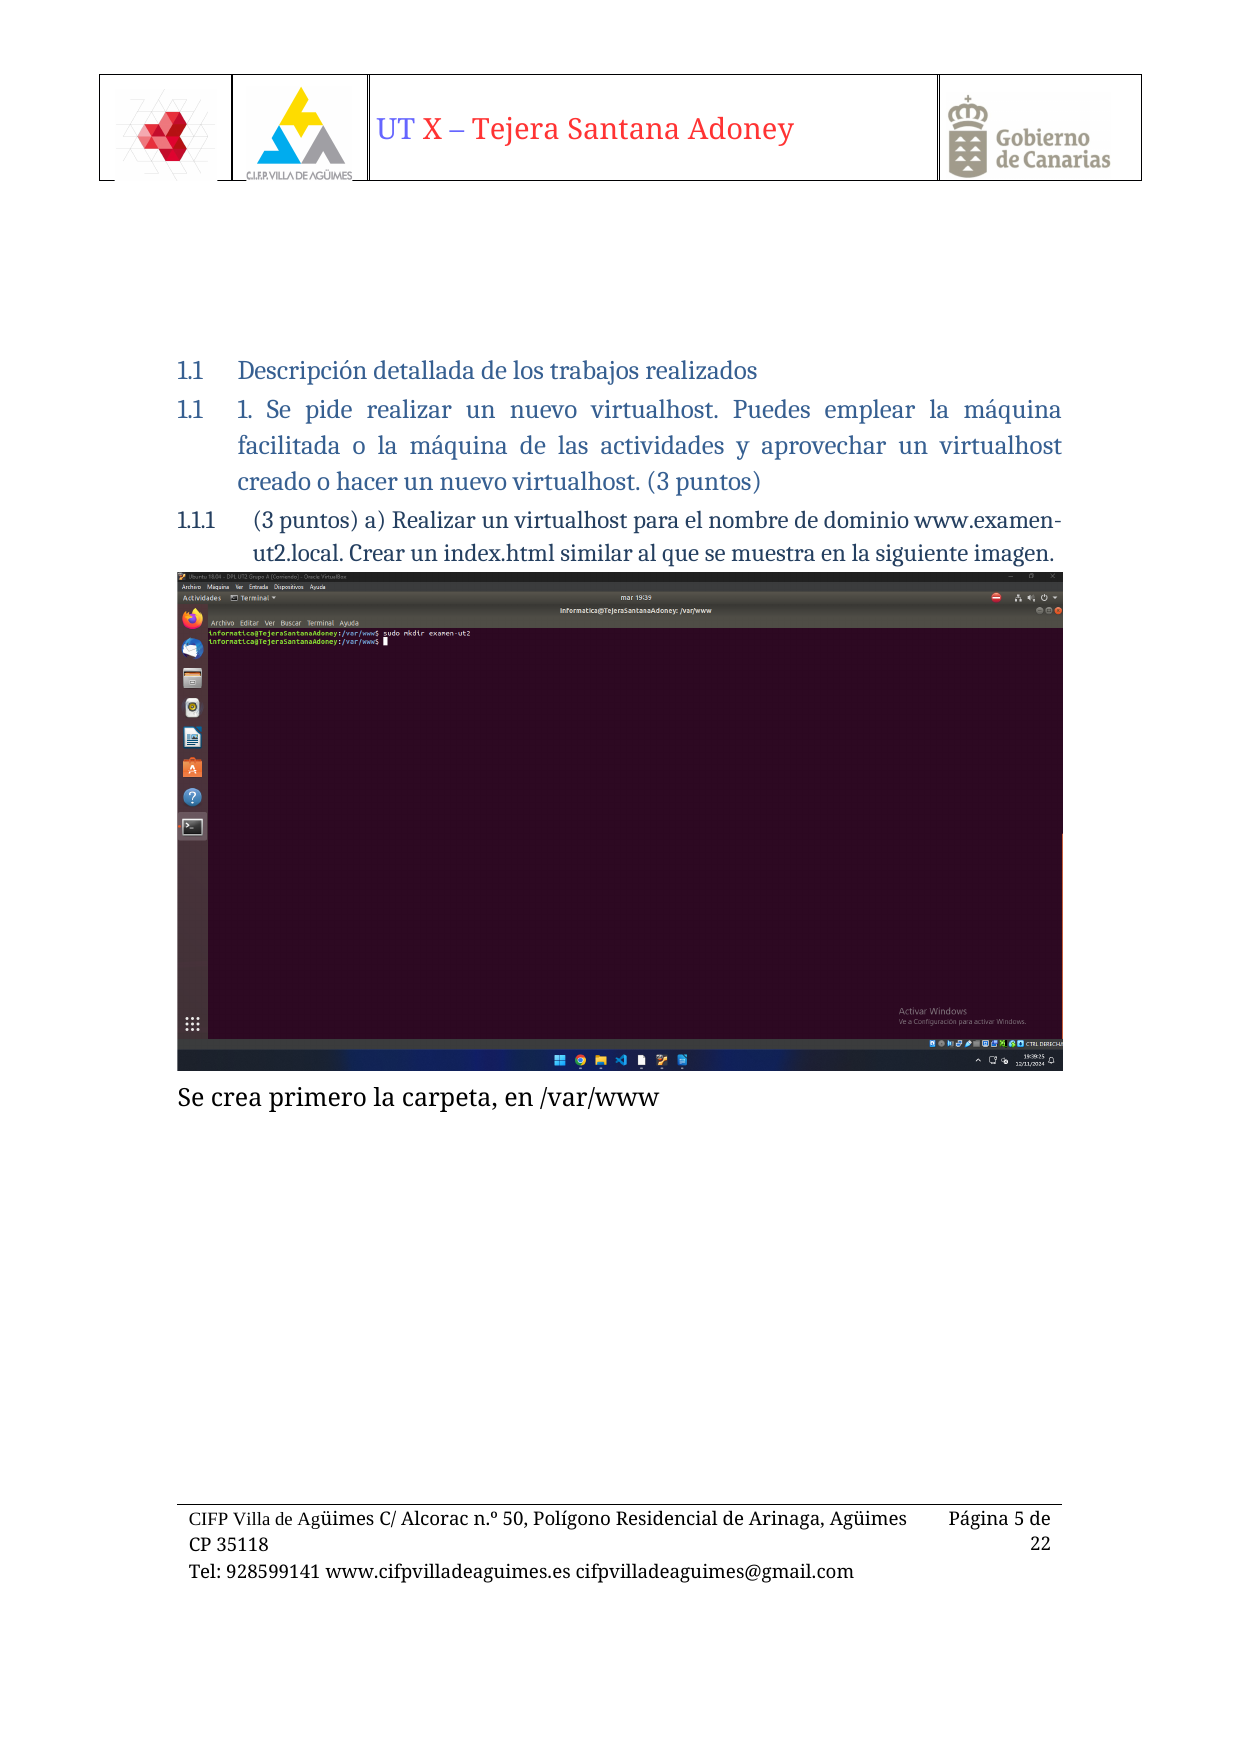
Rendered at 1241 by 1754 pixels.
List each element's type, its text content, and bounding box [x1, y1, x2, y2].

table_header [100, 75, 231, 180]
picture [945, 92, 1112, 179]
table_header [940, 75, 1141, 180]
text Se crea primero la carpeta, en /var/www [177, 1071, 1063, 1114]
subtitle 1. Se pide realizar un nuevo virtualhost. Puedes emplear la máquina facilitada o la máquina de las actividades y aprovechar un virtualhost creado o hacer un nuevo virtualhost. (3 puntos) [177, 394, 1063, 497]
picture [246, 86, 353, 181]
picture [177, 572, 1063, 1071]
subtitle Descripción detallada de los trabajos realizados [177, 355, 1063, 386]
subtitle (3 puntos) a) Realizar un virtualhost para el nombre de dominio www.examen-ut2.local. Crear un index.html similar al que se muestra en la siguiente imagen. [177, 506, 1063, 568]
table_header UT X – Tejera Santana Adoney [370, 75, 937, 180]
table_header [233, 75, 367, 180]
picture [114, 89, 218, 181]
